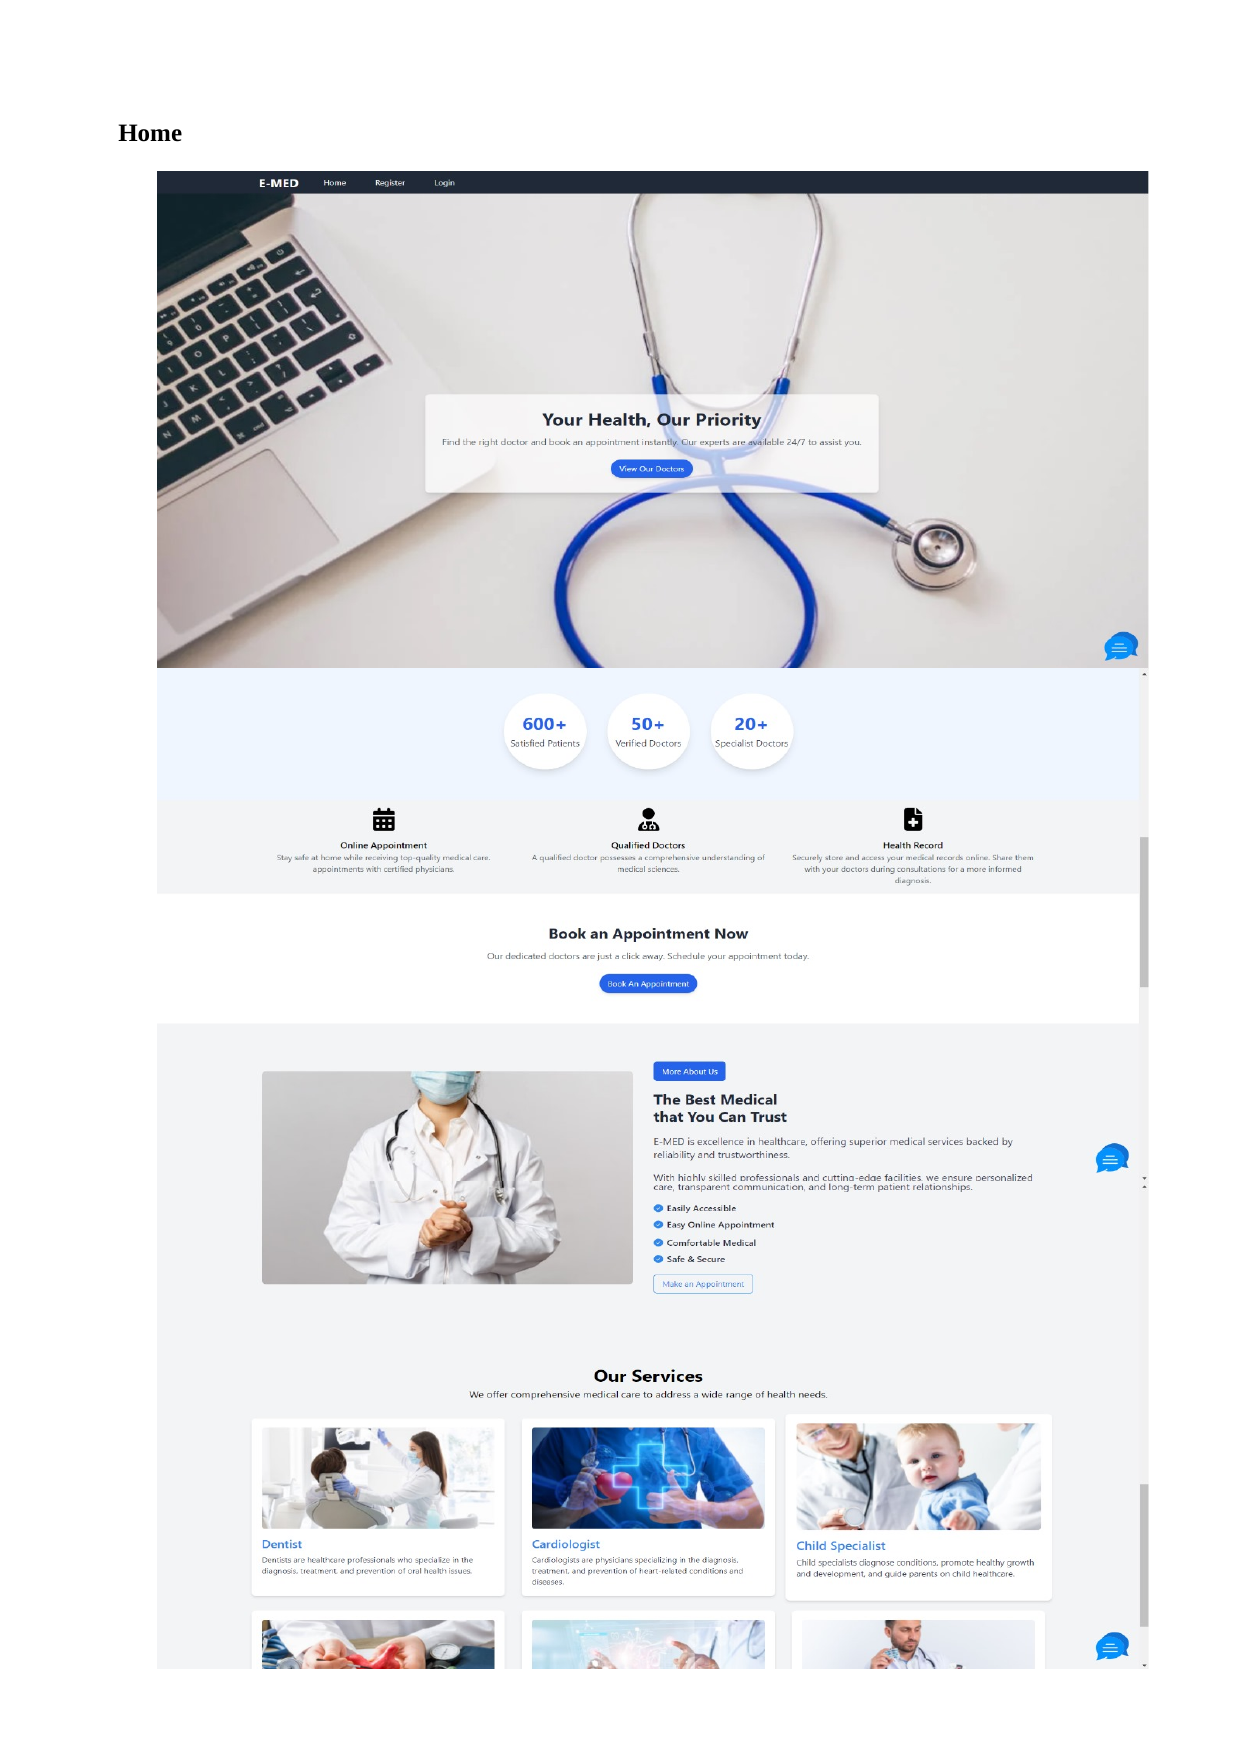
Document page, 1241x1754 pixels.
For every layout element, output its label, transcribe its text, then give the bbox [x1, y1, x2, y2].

text Home [118, 118, 1122, 147]
picture [157, 171, 1149, 1669]
